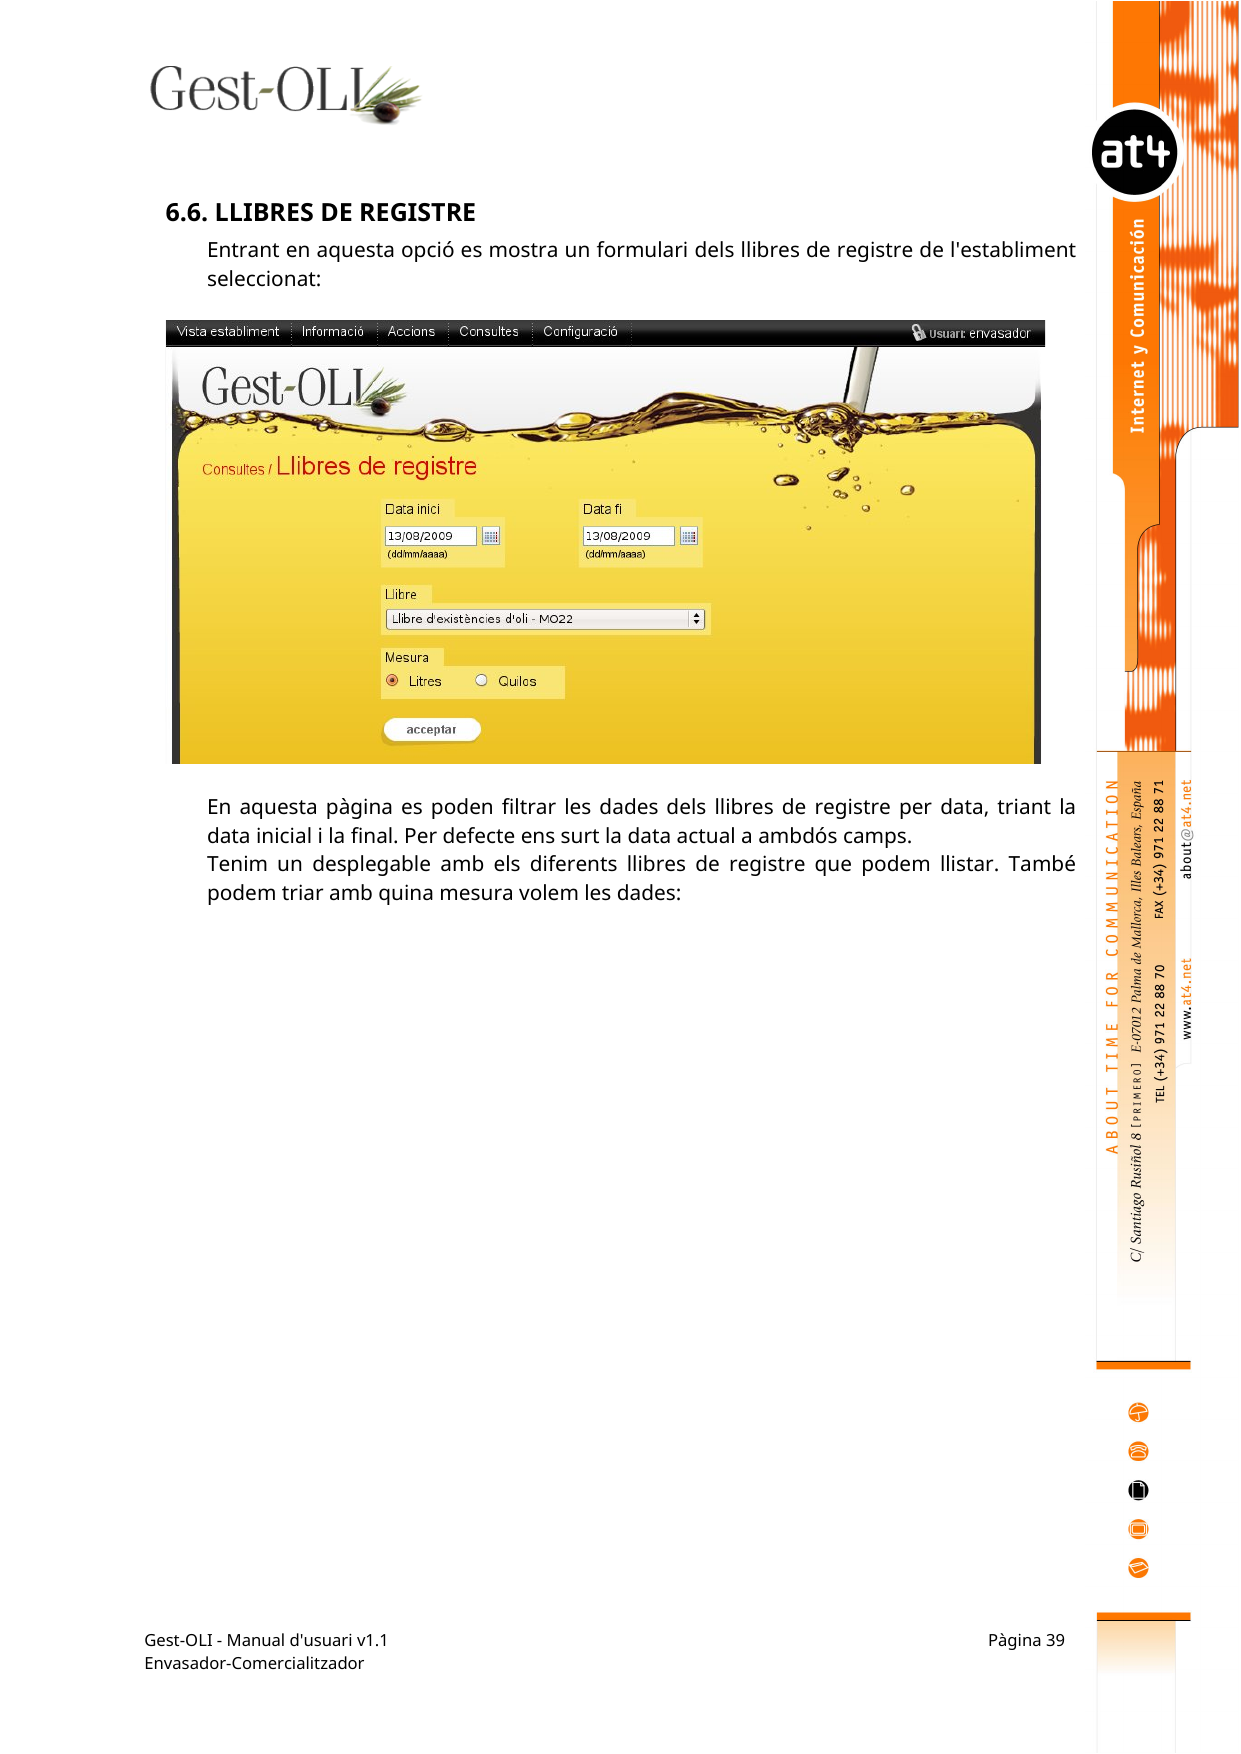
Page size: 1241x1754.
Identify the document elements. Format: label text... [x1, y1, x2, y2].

picture [1085, 1, 1239, 1753]
picture [165, 320, 1046, 764]
text En aquesta pàgina es poden filtrar les dades dels llibres de registre per data, triant la data inicial i la final. Per defecte ens surt la data actual a ambdós camps. [207, 792, 1078, 849]
text Tenim un desplegable amb els diferents llibres de registre que podem llistar. També podem triar amb quina mesura volem les dades: [207, 849, 1078, 906]
picture [149, 66, 423, 126]
text Entrant en aquesta opció es mostra un formulari dels llibres de registre de l'establiment seleccionat: [207, 235, 1078, 292]
subtitle 6.6. LLIBRES DE REGISTRE [133, 195, 1078, 229]
